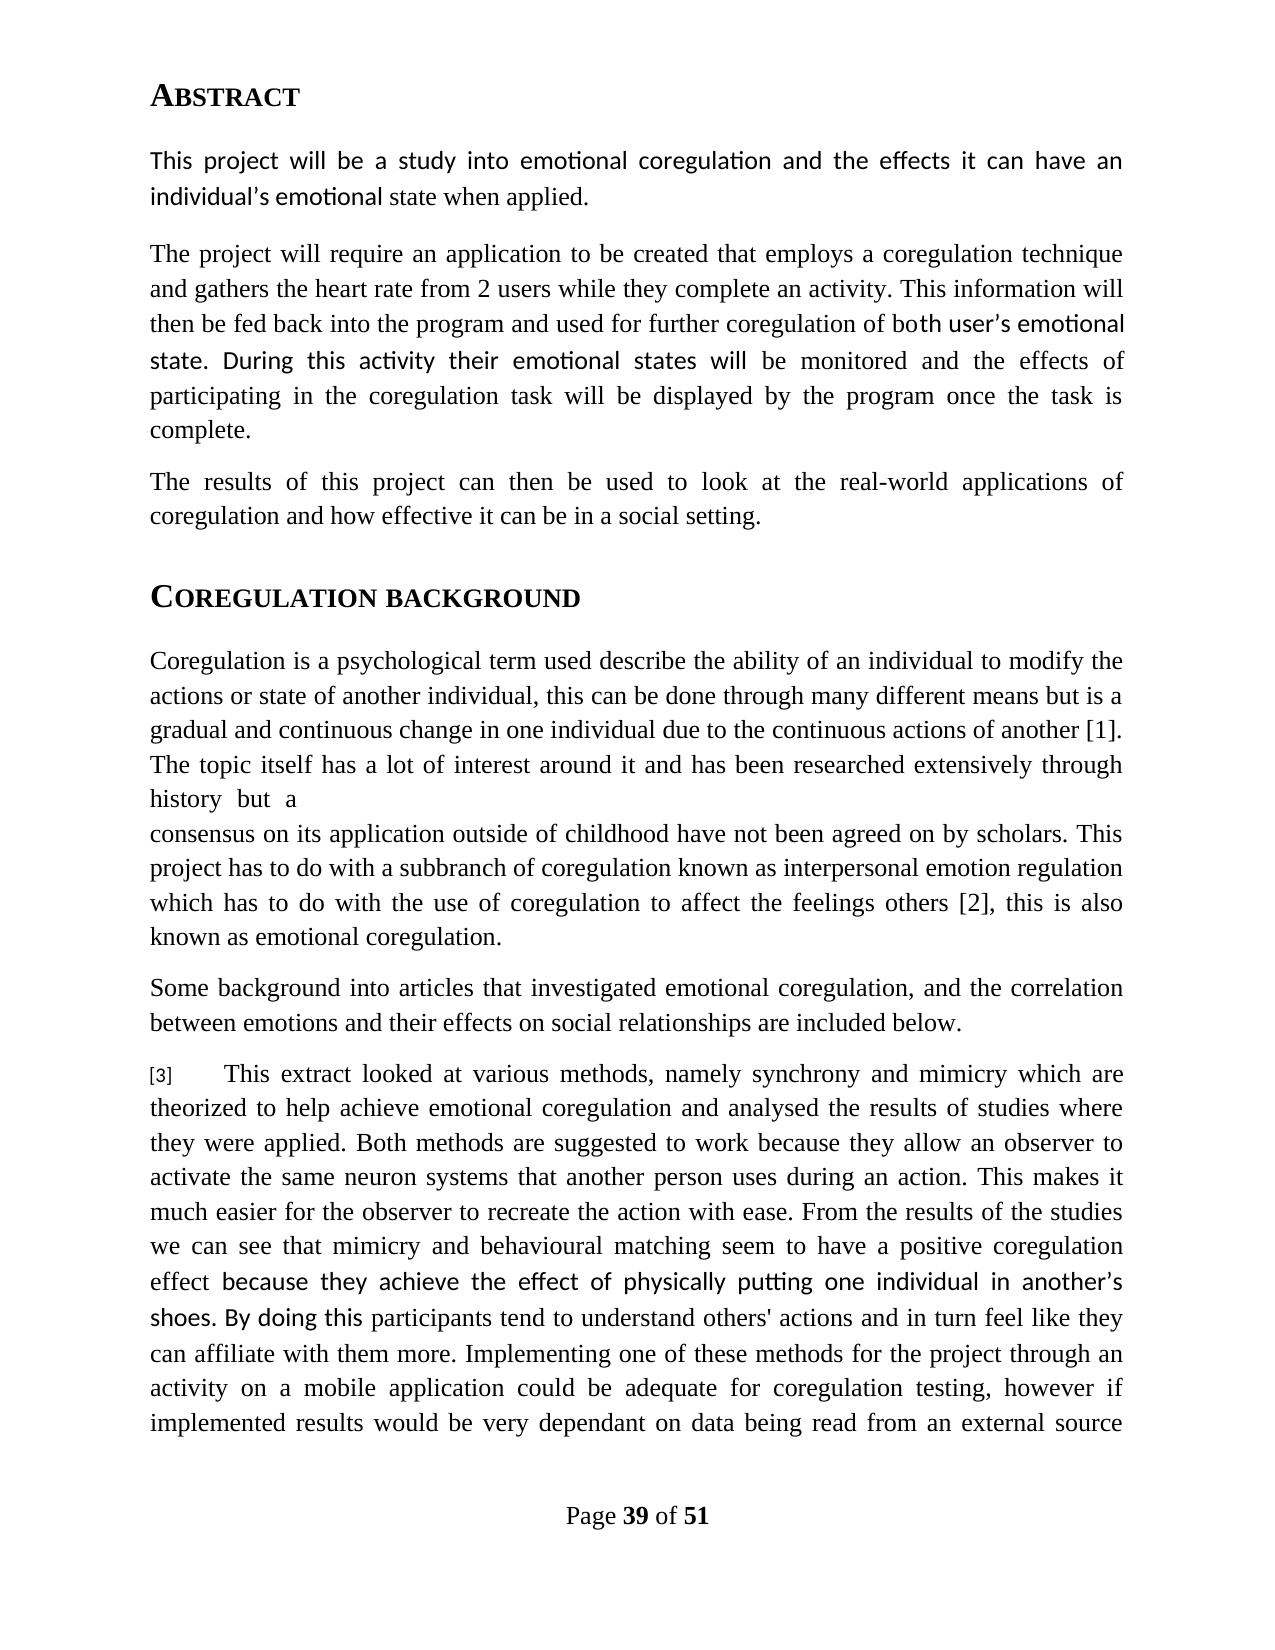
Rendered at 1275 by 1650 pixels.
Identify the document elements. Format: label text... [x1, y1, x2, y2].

text The results of this project can then be used to look at the real-world applications of coregulation and how effective it can be in a social setting. [149, 466, 1125, 530]
list This extract looked at various methods, namely synchrony and mimicry which are theorized to help achieve emotional coregulation and analysed the results of studies where they were applied. Both methods are suggested to work because they allow an observer to activate the same neuron systems that another person uses during an action. This makes it much easier for the observer to recreate the action with ease. From the results of the studies we can see that mimicry and behavioural matching seem to have a positive coregulation effect because they achieve the effect of physically putting one individual in another’s shoes. By doing this participants tend to understand others' actions and in turn feel like they can affiliate with them more. Implementing one of these methods for the project through an activity on a mobile application could be adequate for coregulation testing, however if implemented results would be very dependant on data being read from an external source during the activity, and the application would have to be able to continually process the data and dynamically adapt depending on its input. [149, 1058, 1125, 1437]
text Coregulation is a psychological term used describe the ability of an individual to modify the actions or state of another individual, this can be done through many different means but is a gradual and continuous change in one individual due to the continuous actions of another [1]. The topic itself has a lot of interest around it and has been researched extensively through history but a consensus on its application outside of childhood have not been agreed on by scholars. This project has to do with a subbranch of coregulation known as interpersonal emotion regulation which has to do with the use of coregulation to affect the feelings others [2], this is also known as emotional coregulation. [149, 645, 1125, 951]
text The project will require an application to be created that employs a coregulation technique and gathers the heart rate from 2 users while they complete an activity. This information will then be fed back into the program and used for further coregulation of both user’s emotional state. During this activity their emotional states will be monitored and the effects of participating in the coregulation task will be displayed by the program once the task is complete. [149, 238, 1125, 444]
text This project will be a study into emotional coregulation and the effects it can have an individual’s emotional state when applied. [150, 144, 1125, 212]
text Some background into articles that investigated emotional coregulation, and the correlation between emotions and their effects on social relationships are included below. [149, 972, 1125, 1037]
subtitle Abstract [150, 75, 1125, 113]
subtitle Coregulation background [150, 576, 1125, 615]
